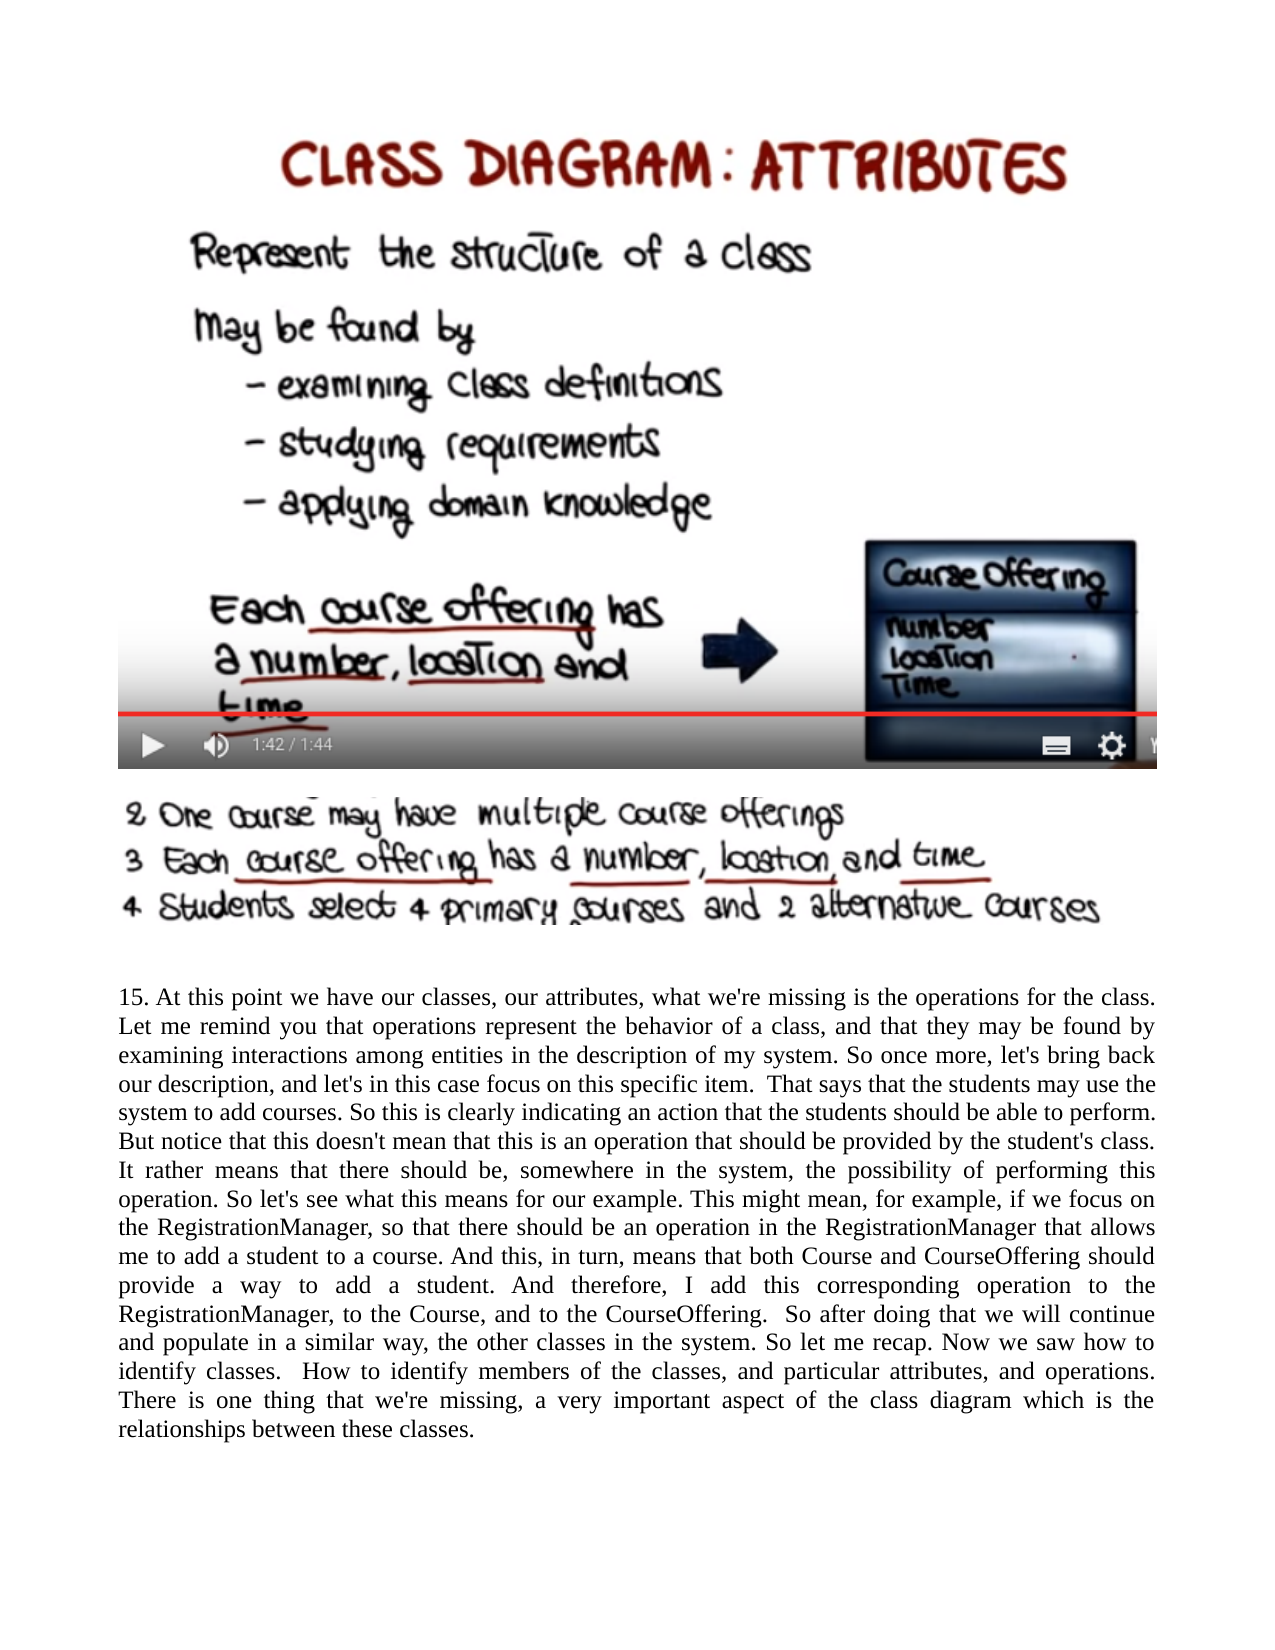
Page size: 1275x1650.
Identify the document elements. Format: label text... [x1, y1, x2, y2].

picture [118, 797, 1157, 925]
picture [118, 118, 1157, 769]
text 15. At this point we have our classes, our attributes, what we're missing is the operations for the class. Let me remind you that operations represent the behavior of a class, and that they may be found by examining interactions among entities in the description of my system. So once more, let's bring back our description, and let's in this case focus on this specific item. That says that the students may use the system to add courses. So this is clearly indicating an action that the students should be able to perform. But notice that this doesn't mean that this is an operation that should be provided by the student's class. It rather means that there should be, somewhere in the system, the possibility of performing this operation. So let's see what this means for our example. This might mean, for example, if we focus on the RegistrationManager, so that there should be an operation in the RegistrationManager that allows me to add a student to a course. And this, in turn, means that both Course and CourseOffering should provide a way to add a student. And therefore, I add this corresponding operation to the RegistrationManager, to the Course, and to the CourseOffering. So after doing that we will continue and populate in a similar way, the other classes in the system. So let me recap. Now we saw how to identify classes. How to identify members of the classes, and particular attributes, and operations. There is one thing that we're missing, a very important aspect of the class diagram which is the relationships between these classes. [118, 982, 1157, 1442]
